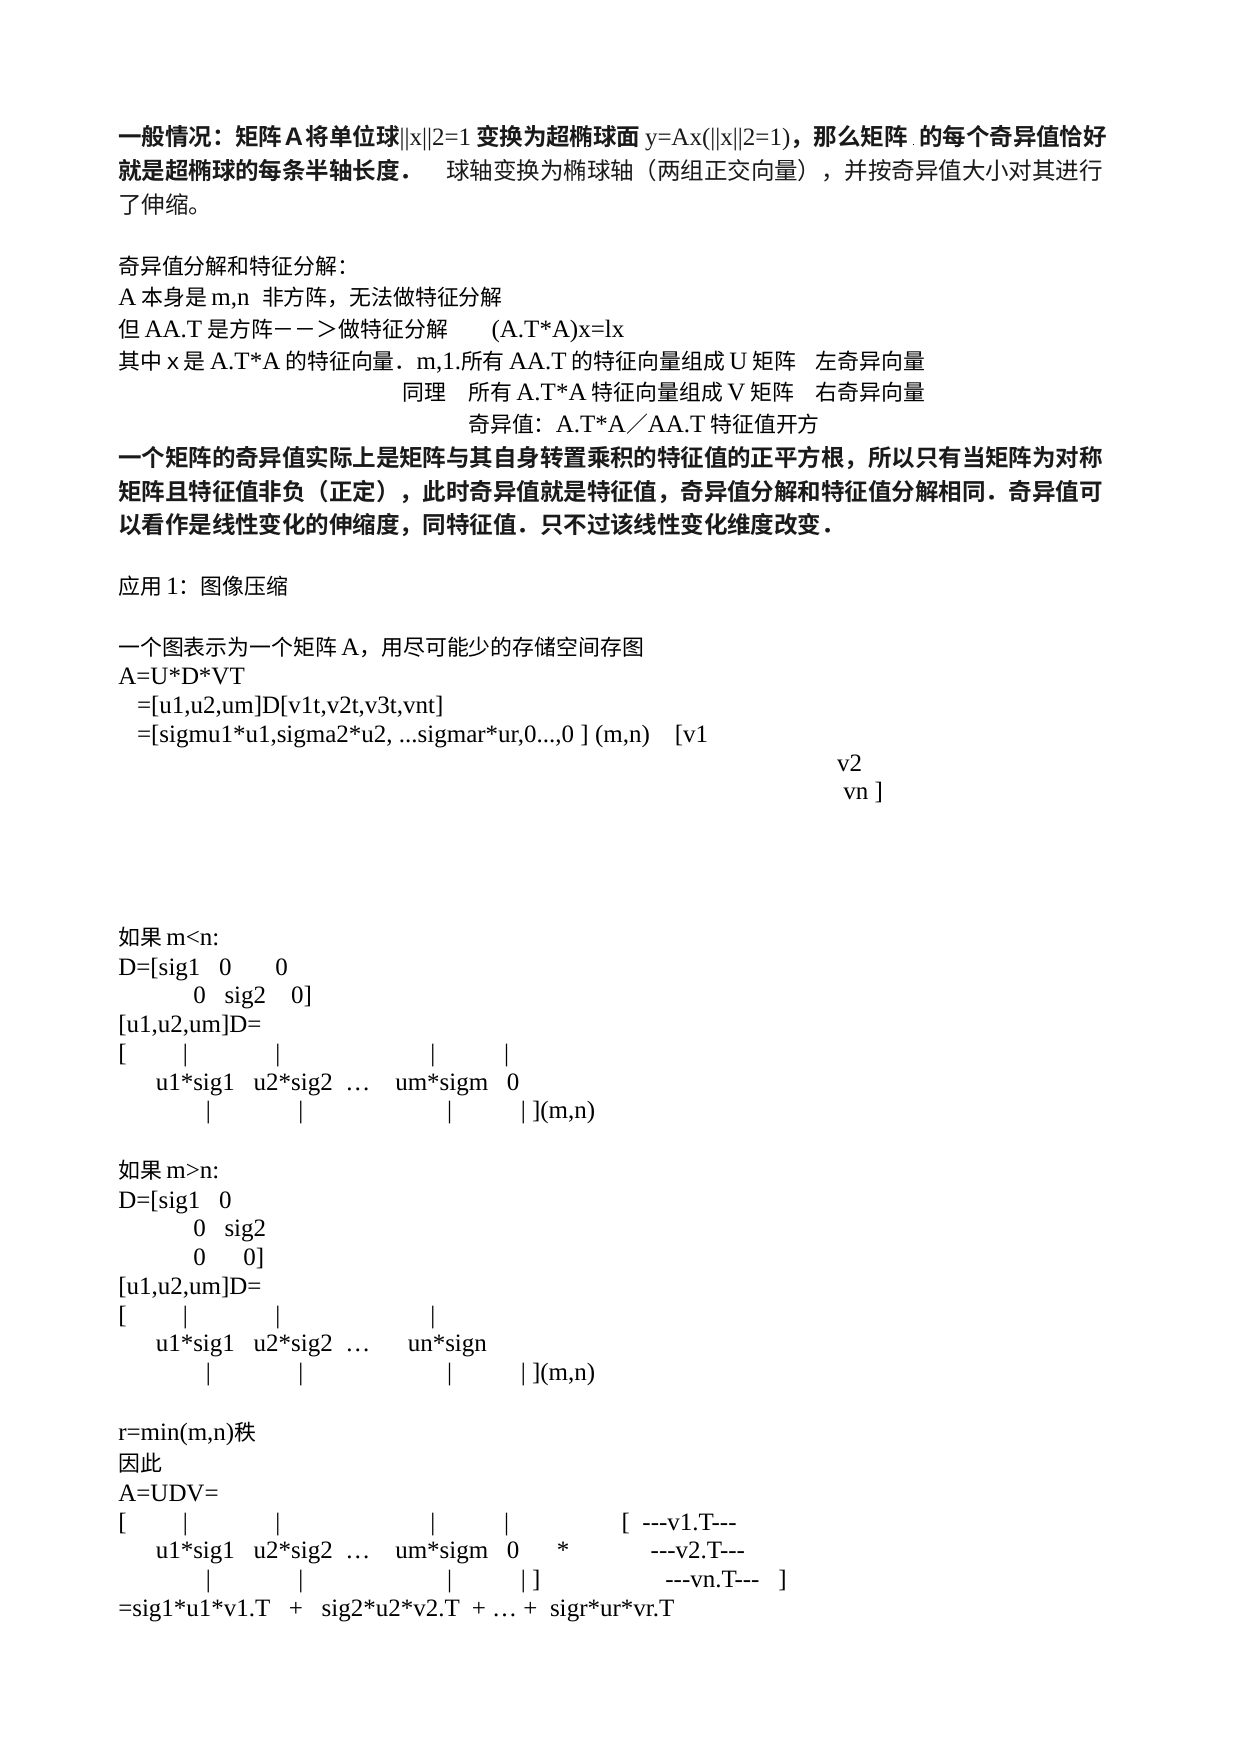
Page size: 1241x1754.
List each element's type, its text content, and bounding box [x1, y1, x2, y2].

text 0 sig2 [118, 1213, 1122, 1242]
text [ | | | | [118, 1038, 1122, 1067]
text A=UDV= [118, 1478, 1122, 1507]
text 同理 所有A.T*A特征向量组成V矩阵 右奇异向量 [118, 375, 1122, 407]
text 如果m>n: [118, 1153, 1122, 1185]
text D=[sig1 0 [118, 1185, 1122, 1213]
text v2 [118, 748, 1122, 776]
text u1*sig1 u2*sig2 … um*sigm 0 [118, 1067, 1122, 1096]
text D=[sig1 0 0 [118, 952, 1122, 981]
text 其中ｘ是A.T*A的特征向量．m,1.所有AA.T的特征向量组成U矩阵 左奇异向量 [118, 344, 1122, 375]
text vn ] [118, 776, 1122, 805]
text | | | | ](m,n) [118, 1096, 1122, 1124]
text u1*sig1 u2*sig2 … um*sigm 0 * ---v2.T--- [118, 1536, 1122, 1564]
text 如果m<n: [118, 920, 1122, 952]
text [u1,u2,um]D= [118, 1271, 1122, 1300]
text =[u1,u2,um]D[v1t,v2t,v3t,vnt] [118, 690, 1122, 719]
text 但AA.T是方阵－－＞做特征分解 (A.T*A)x=lx [118, 312, 1122, 344]
text =sig1*u1*v1.T + sig2*u2*v2.T + … + sigr*ur*vr.T [118, 1593, 1122, 1622]
text A本身是m,n 非方阵，无法做特征分解 [118, 280, 1122, 312]
text A=U*D*VT [118, 661, 1122, 690]
text 奇异值分解和特征分解： [118, 249, 1122, 280]
text 一个图表示为一个矩阵A，用尽可能少的存储空间存图 [118, 630, 1122, 661]
text 0 0] [118, 1242, 1122, 1271]
text 奇异值：A.T*A／AA.T特征值开方 [118, 407, 1122, 439]
text [ | | | | [ ---v1.T--- [118, 1507, 1122, 1536]
text 应用1：图像压缩 [118, 569, 1122, 601]
text 一个矩阵的奇异值实际上是矩阵与其自身转置乘积的特征值的正平方根，所以只有当矩阵为对称矩阵且特征值非负（正定），此时奇异值就是特征值，奇异值分解和特征值分解相同．奇异值可以看作是线性变化的伸缩度，同特征值．只不过该线性变化维度改变． [118, 439, 1122, 541]
text =[sigmu1*u1,sigma2*u2, ...sigmar*ur,0...,0 ] (m,n) [v1 [118, 719, 1122, 748]
text 0 sig2 0] [118, 981, 1122, 1009]
text | | | | ](m,n) [118, 1357, 1122, 1386]
text u1*sig1 u2*sig2 … un*sign [118, 1328, 1122, 1357]
text r=min(m,n)秩 [118, 1415, 1122, 1446]
text | | | | ] ---vn.T--- ] [118, 1564, 1122, 1593]
text [u1,u2,um]D= [118, 1009, 1122, 1038]
text 一般情况：矩阵Ａ将单位球||x||2=1变换为超椭球面y=Ax(||x||2=1)，那么矩阵的每个奇异值恰好就是超椭球的每条半轴长度． 球轴变换为椭球轴（两组正交向量），并按奇异值大小对其进行了伸缩。 [118, 118, 1122, 220]
text 因此 [118, 1446, 1122, 1478]
text [ | | | [118, 1300, 1122, 1328]
